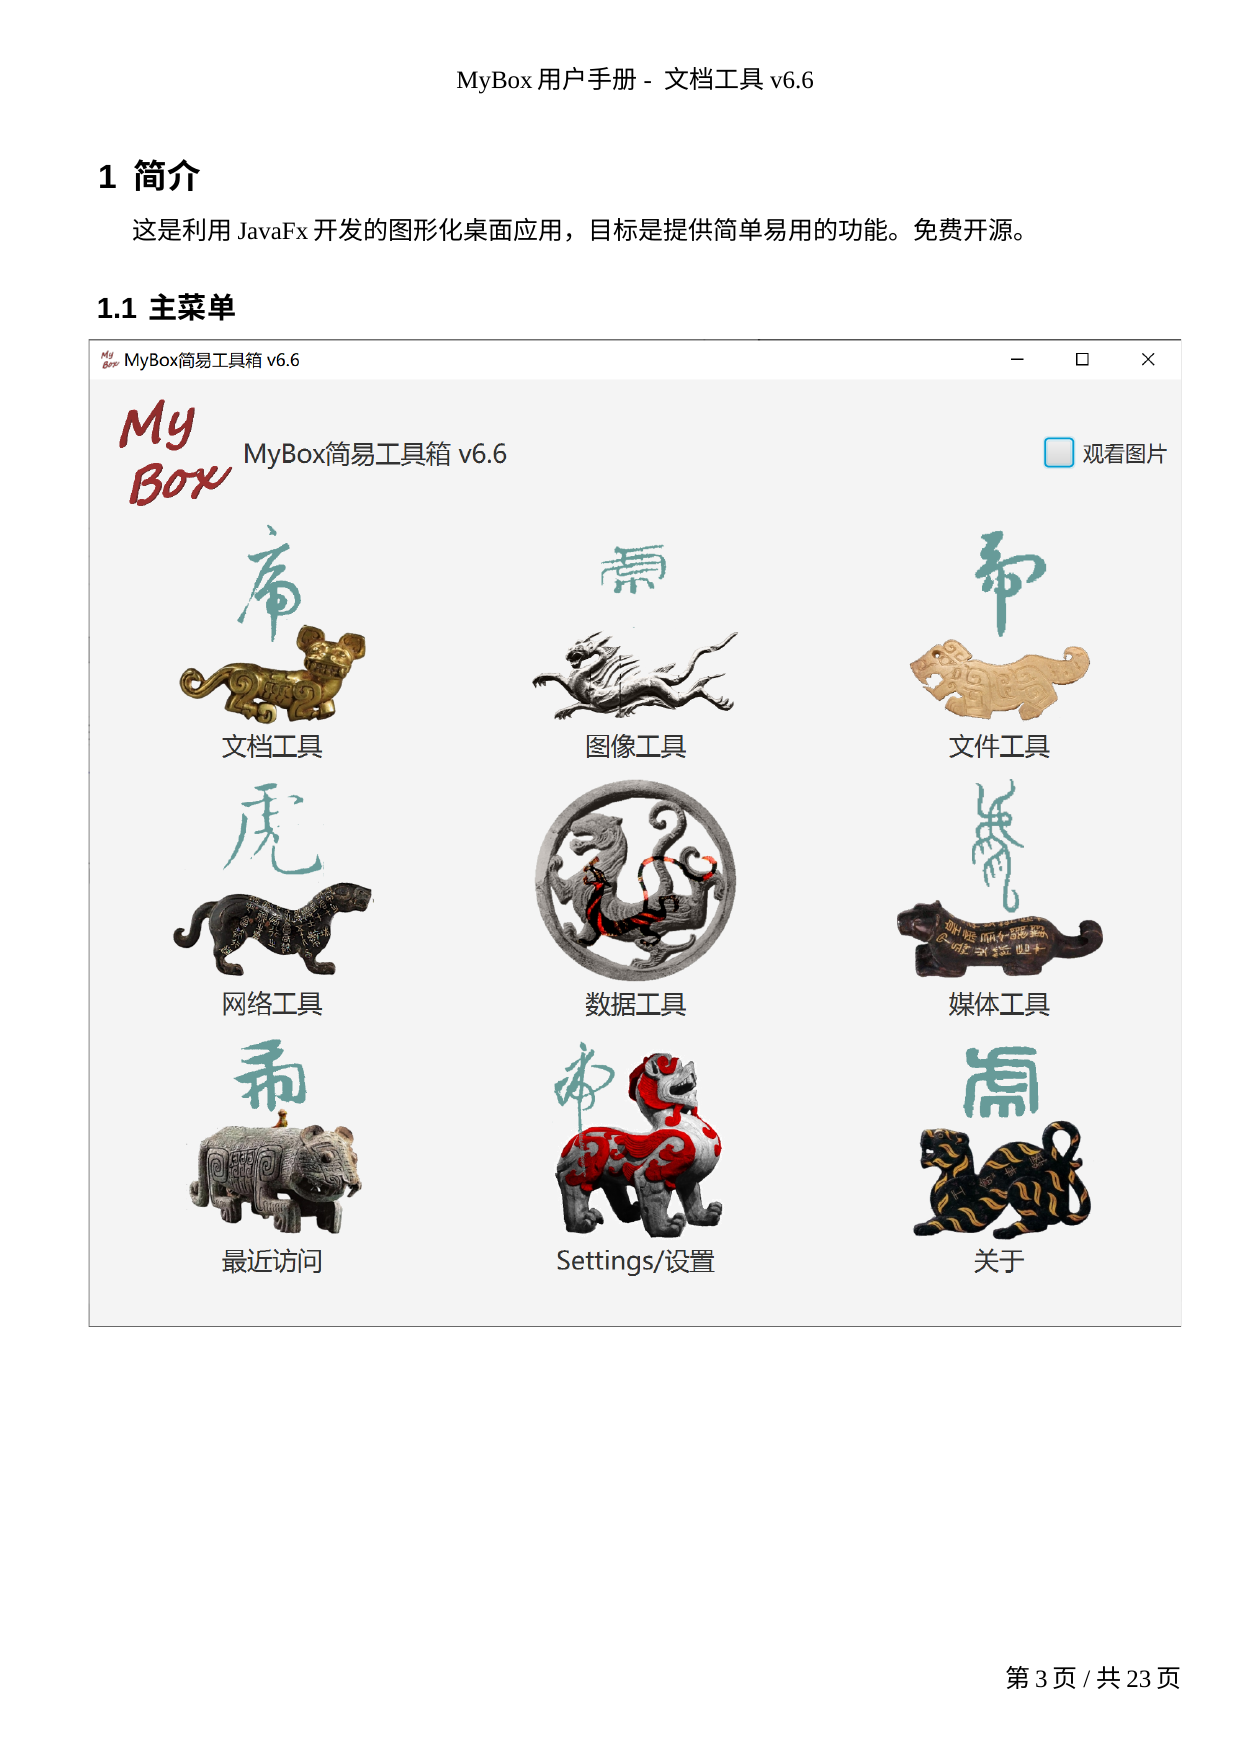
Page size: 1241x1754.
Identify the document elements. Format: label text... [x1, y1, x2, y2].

subtitle 简介 [88, 150, 1181, 198]
subtitle 主菜单 [88, 284, 1181, 327]
text 这是利用JavaFx开发的图形化桌面应用，目标是提供简单易用的功能。免费开源。 [88, 211, 1181, 247]
picture [88, 339, 1182, 1327]
